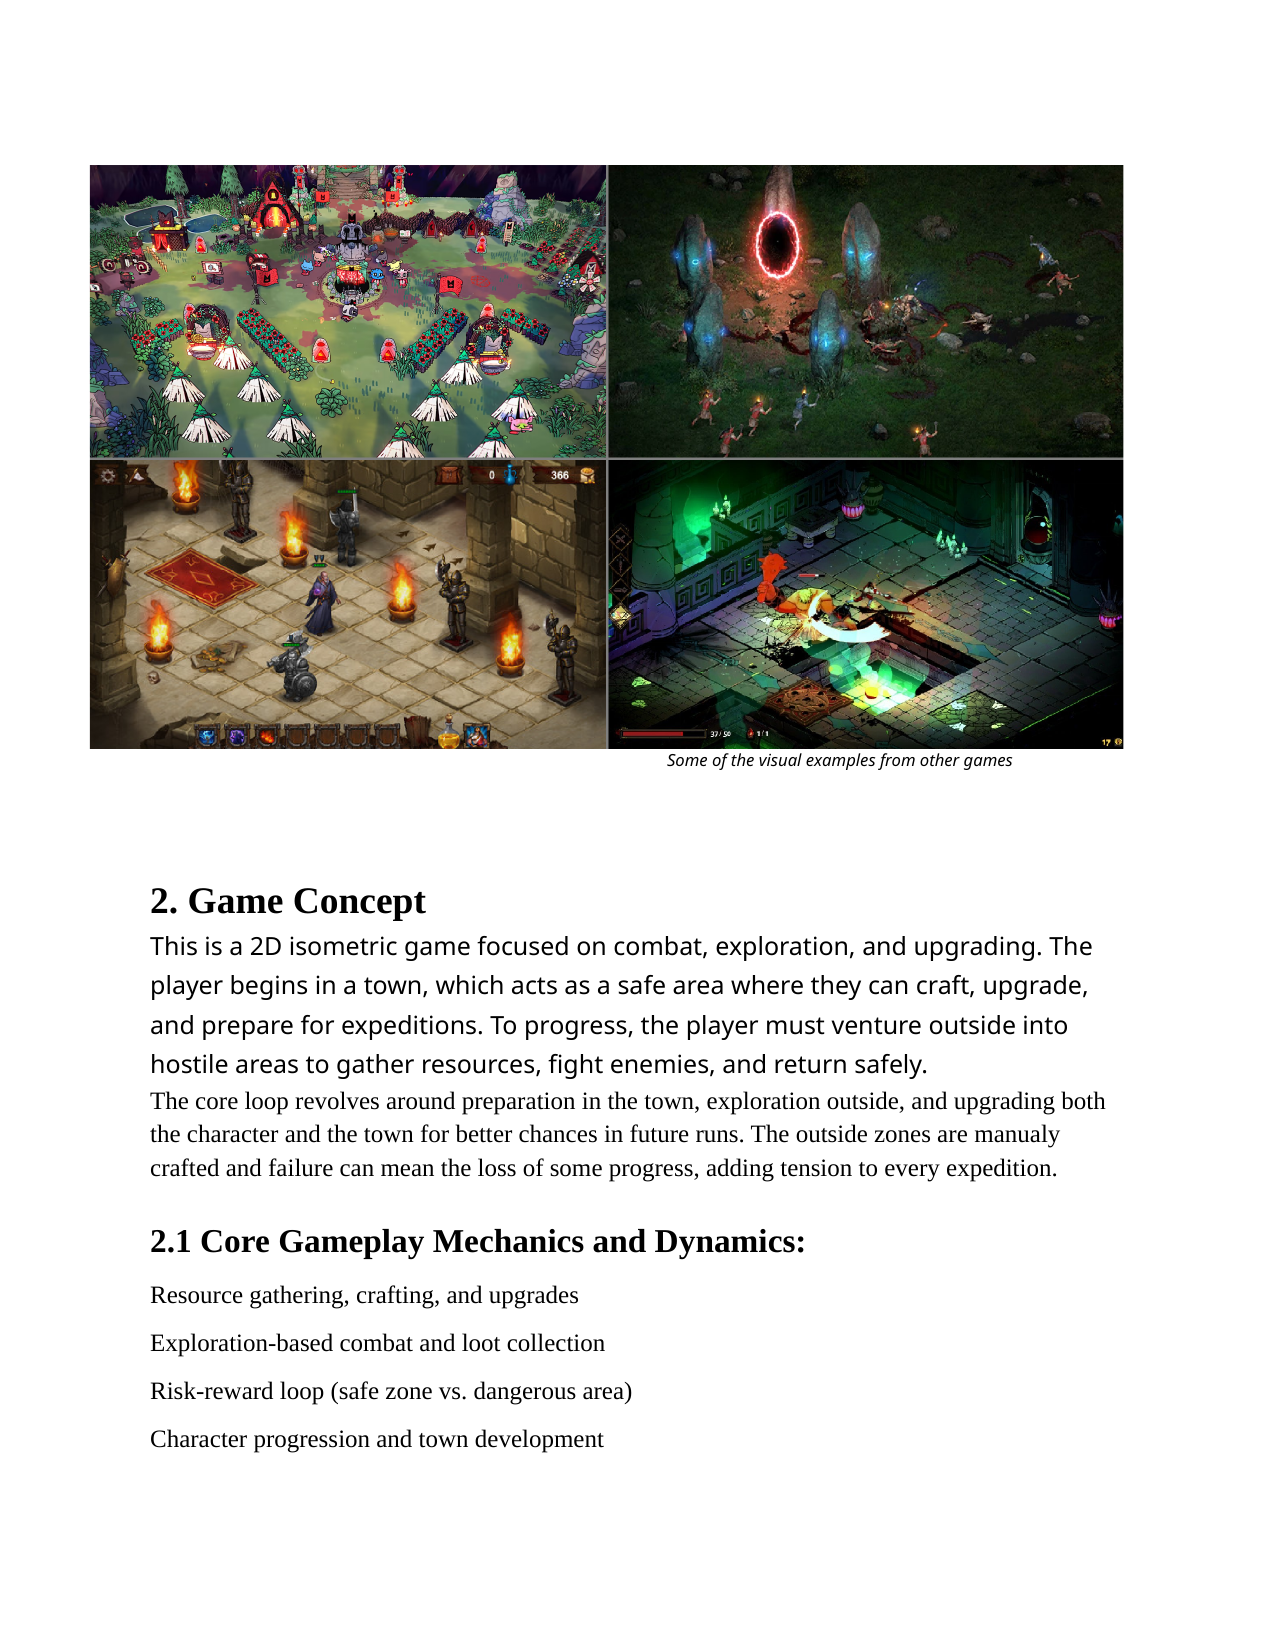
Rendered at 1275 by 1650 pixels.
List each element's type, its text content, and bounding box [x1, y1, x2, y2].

text Exploration-based combat and loot collection [150, 1328, 1125, 1357]
text Character progression and town development [150, 1424, 1125, 1453]
text Resource gathering, crafting, and upgrades [150, 1281, 1125, 1309]
subtitle 2. Game Concept [150, 878, 1125, 921]
text Risk-reward loop (safe zone vs. dangerous area) [150, 1376, 1125, 1405]
text This is a 2D isometric game focused on combat, exploration, and upgrading. The player begins in a town, which acts as a safe area where they can craft, upgrade, and prepare for expeditions. To progress, the player must venture outside into hostile areas to gather resources, fight enemies, and return safely. [150, 928, 1125, 1081]
picture [89, 165, 1124, 749]
subtitle 2.1 Core Gameplay Mechanics and Dynamics: [150, 1222, 1125, 1260]
text Some of the visual examples from other games [150, 150, 1125, 771]
text The core loop revolves around preparation in the town, exploration outside, and upgrading both the character and the town for better chances in future runs. The outside zones are manualy crafted and failure can mean the loss of some progress, adding tension to every expedition. [150, 1086, 1125, 1182]
